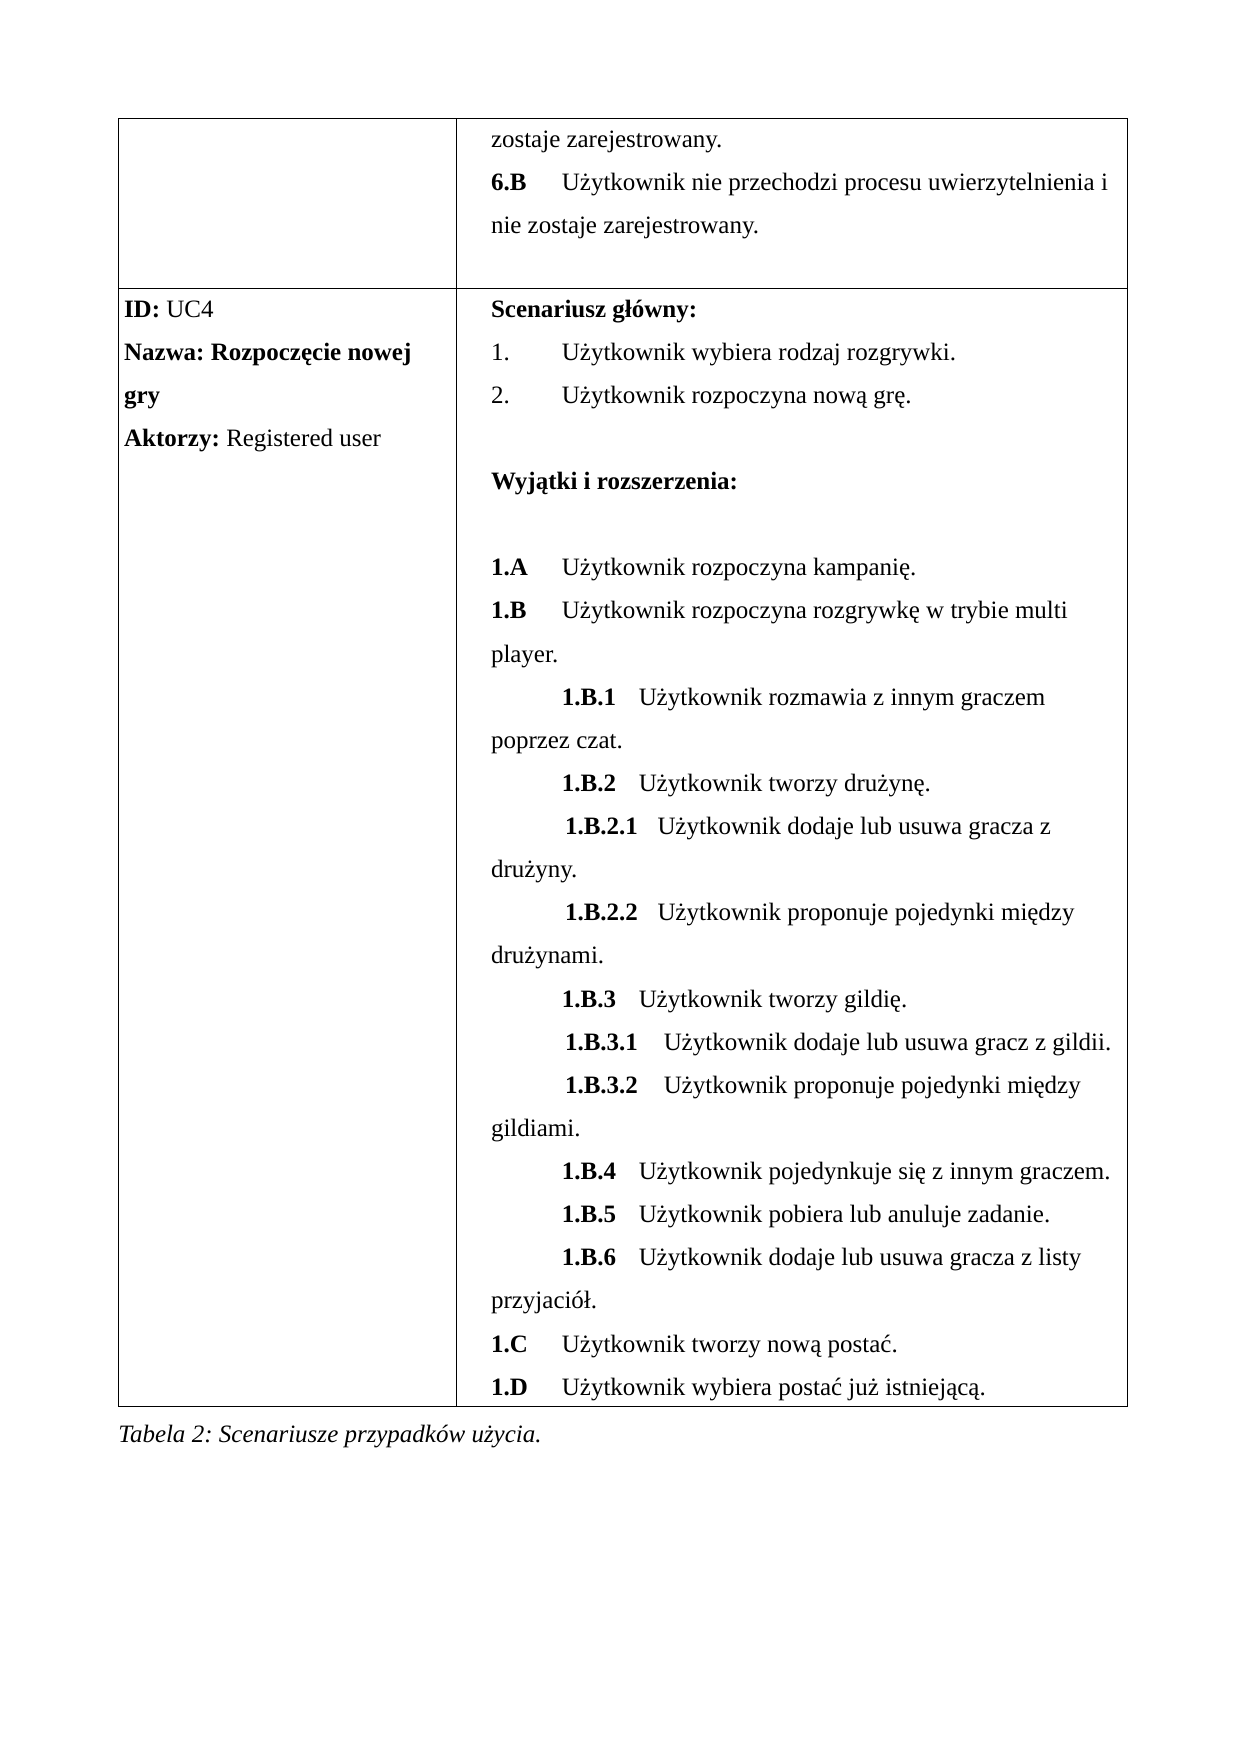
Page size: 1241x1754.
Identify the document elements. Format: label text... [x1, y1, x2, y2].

text Tabela 2: Scenariusze przypadków użycia. [118, 1419, 1122, 1448]
table_cell Scenariusz główny: Użytkownik wybiera rodzaj rozgrywki. Użytkownik rozpoczyna nową grę. Wyjątki i rozszerzenia: 1.A Użytkownik rozpoczyna kampanię. 1.B Użytkownik rozpoczyna rozgrywkę w trybie multi player. 1.B.1 Użytkownik rozmawia z innym graczem poprzez czat. 1.B.2 Użytkownik tworzy drużynę. 1.B.2.1 Użytkownik dodaje lub usuwa gracza z drużyny. 1.B.2.2 Użytkownik proponuje pojedynki między drużynami. 1.B.3 Użytkownik tworzy gildię. 1.B.3.1 Użytkownik dodaje lub usuwa gracz z gildii. 1.B.3.2 Użytkownik proponuje pojedynki między gildiami. 1.B.4 Użytkownik pojedynkuje się z innym graczem. 1.B.5 Użytkownik pobiera lub anuluje zadanie. 1.B.6 Użytkownik dodaje lub usuwa gracza z listy przyjaciół. 1.C Użytkownik tworzy nową postać. 1.D Użytkownik wybiera postać już istniejącą. [457, 289, 1127, 1406]
table_cell ID: UC4 Nazwa: Rozpoczęcie nowej gry Aktorzy: Registered user [119, 289, 456, 1406]
table_cell zostaje zarejestrowany. 6.B Użytkownik nie przechodzi procesu uwierzytelnienia i nie zostaje zarejestrowany. [457, 119, 1127, 288]
table_cell [119, 119, 456, 288]
